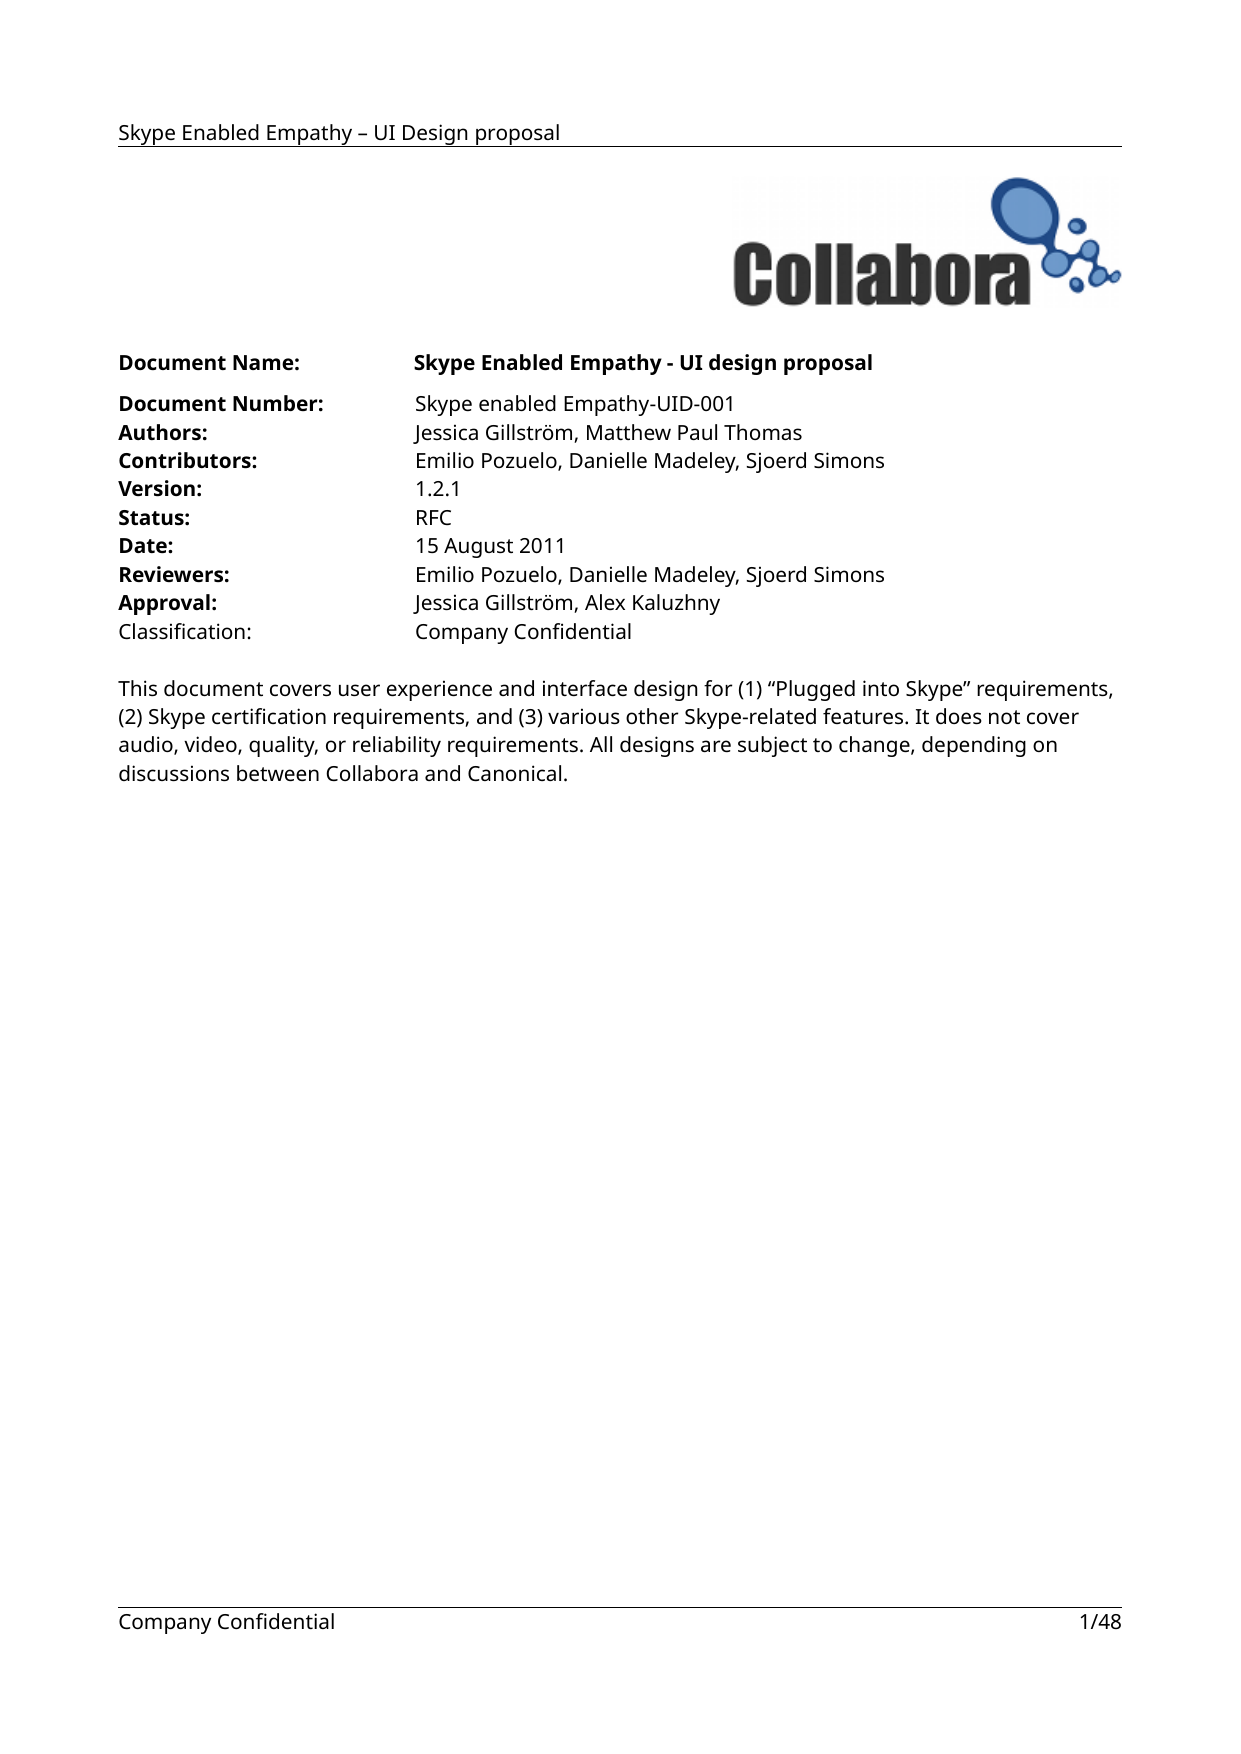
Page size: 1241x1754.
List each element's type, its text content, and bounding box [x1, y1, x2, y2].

text Status: RFC [118, 503, 1122, 531]
picture [731, 176, 1123, 308]
text Classification: Company Confidential [118, 617, 1122, 645]
text Contributors: Emilio Pozuelo, Danielle Madeley, Sjoerd Simons [118, 446, 1122, 474]
text Approval: Jessica Gillström, Alex Kaluzhny [118, 588, 1122, 617]
text Document Number: Skype enabled Empathy-UID-001 [118, 389, 1122, 418]
text Document Name: Skype Enabled Empathy - UI design proposal [118, 348, 1122, 377]
text Authors: Jessica Gillström, Matthew Paul Thomas [118, 418, 1122, 446]
text Version: 1.2.1 [118, 474, 1122, 503]
text Reviewers: Emilio Pozuelo, Danielle Madeley, Sjoerd Simons [118, 560, 1122, 588]
text This document covers user experience and interface design for (1) “Plugged into Skype” requirements, (2) Skype certification requirements, and (3) various other Skype-related features. It does not cover audio, video, quality, or reliability requirements. All designs are subject to change, depending on discussions between Collabora and Canonical. [118, 674, 1122, 787]
text Date: 15 August 2011 [118, 531, 1122, 560]
